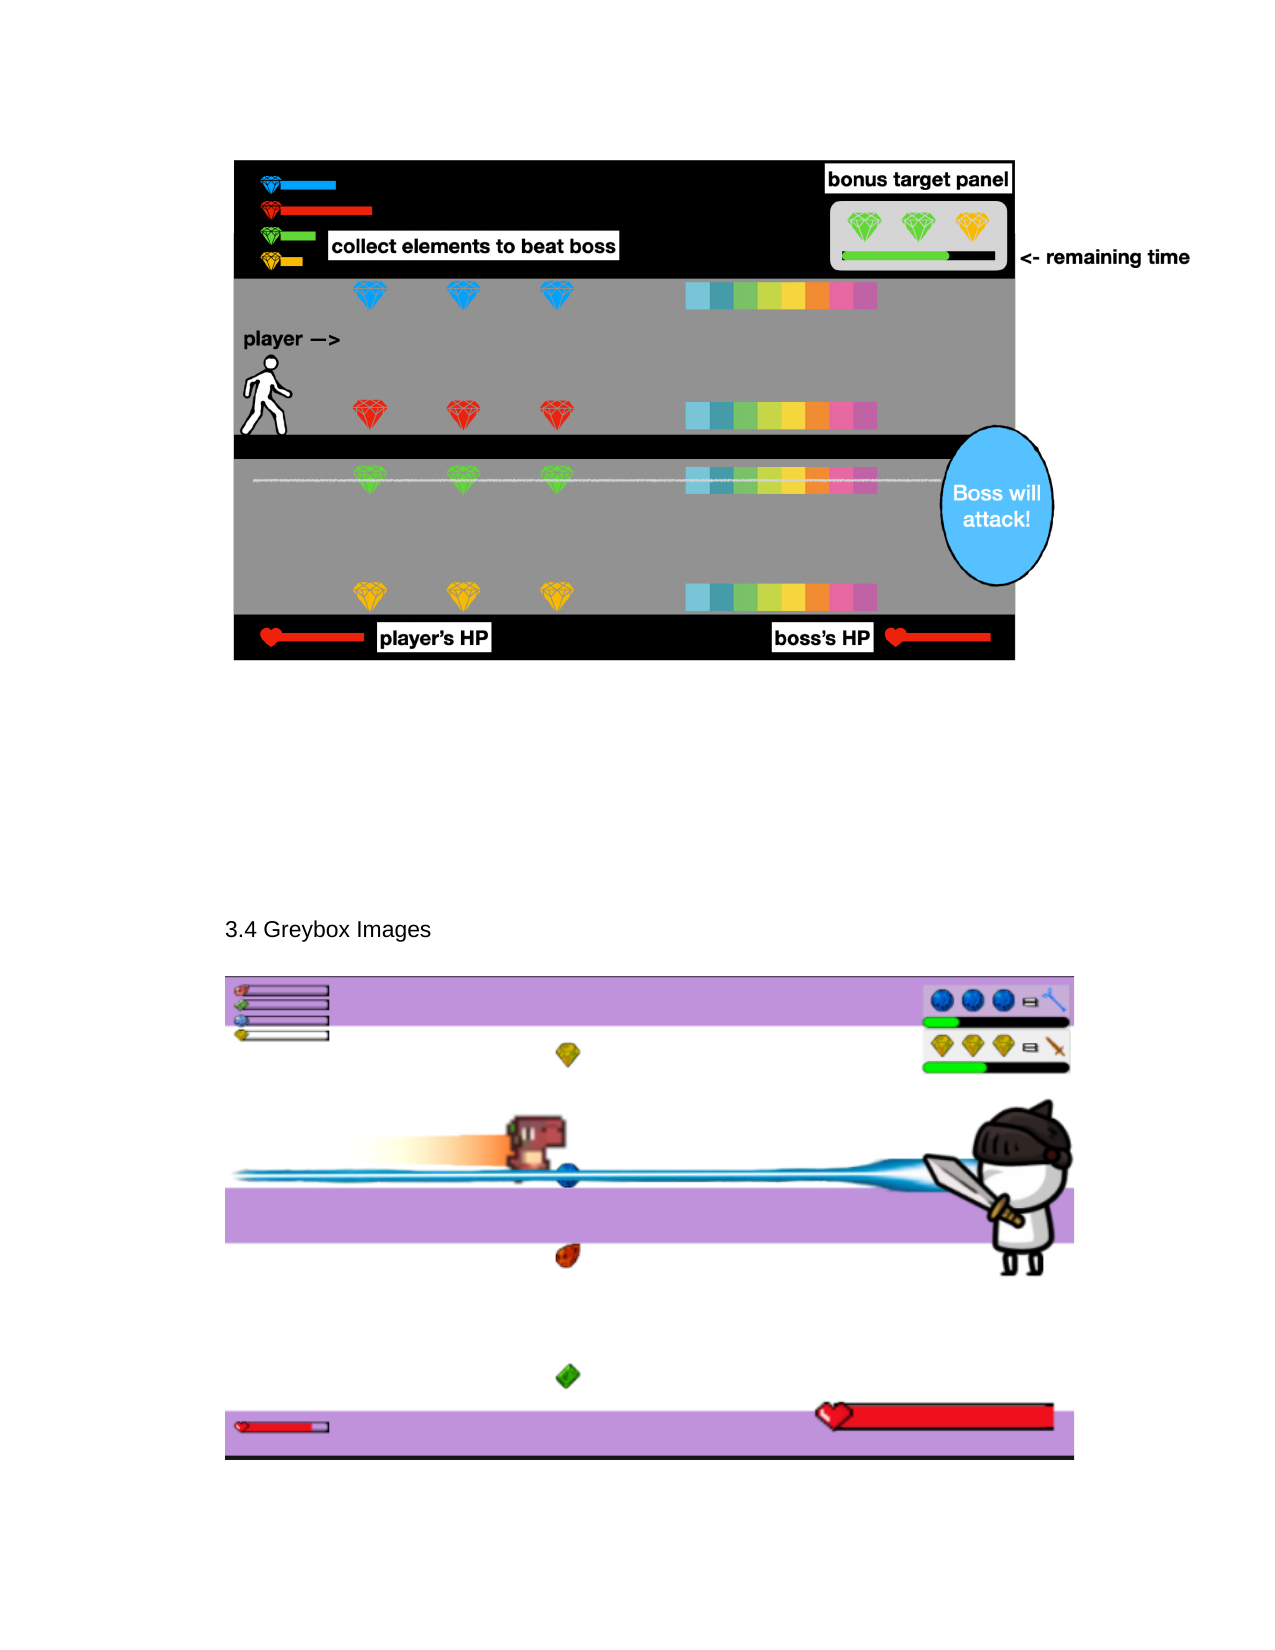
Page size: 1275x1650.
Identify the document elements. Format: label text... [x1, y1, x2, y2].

picture [225, 150, 1200, 671]
picture [225, 976, 1075, 1460]
text 3.4 Greybox Images [225, 916, 1125, 943]
